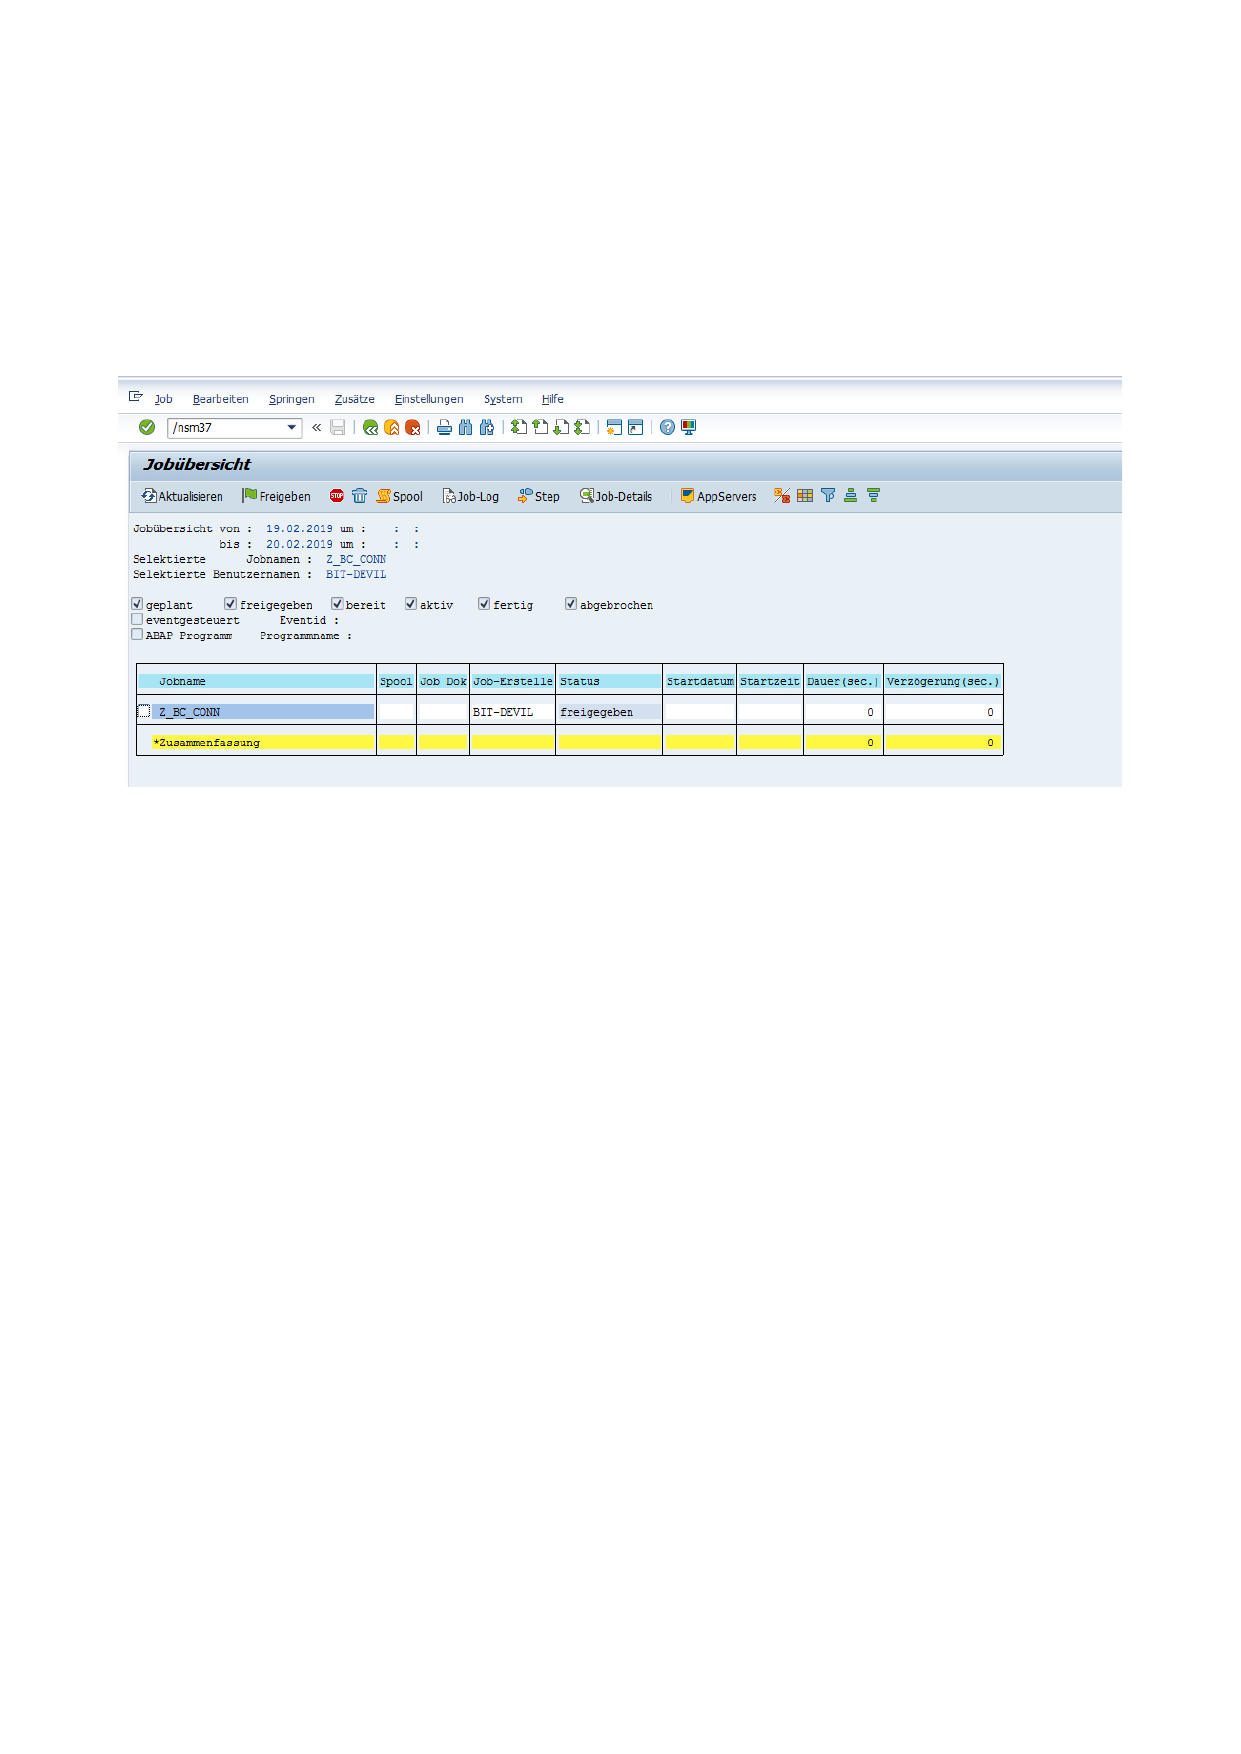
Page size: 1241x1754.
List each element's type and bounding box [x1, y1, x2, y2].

picture [118, 376, 1123, 787]
